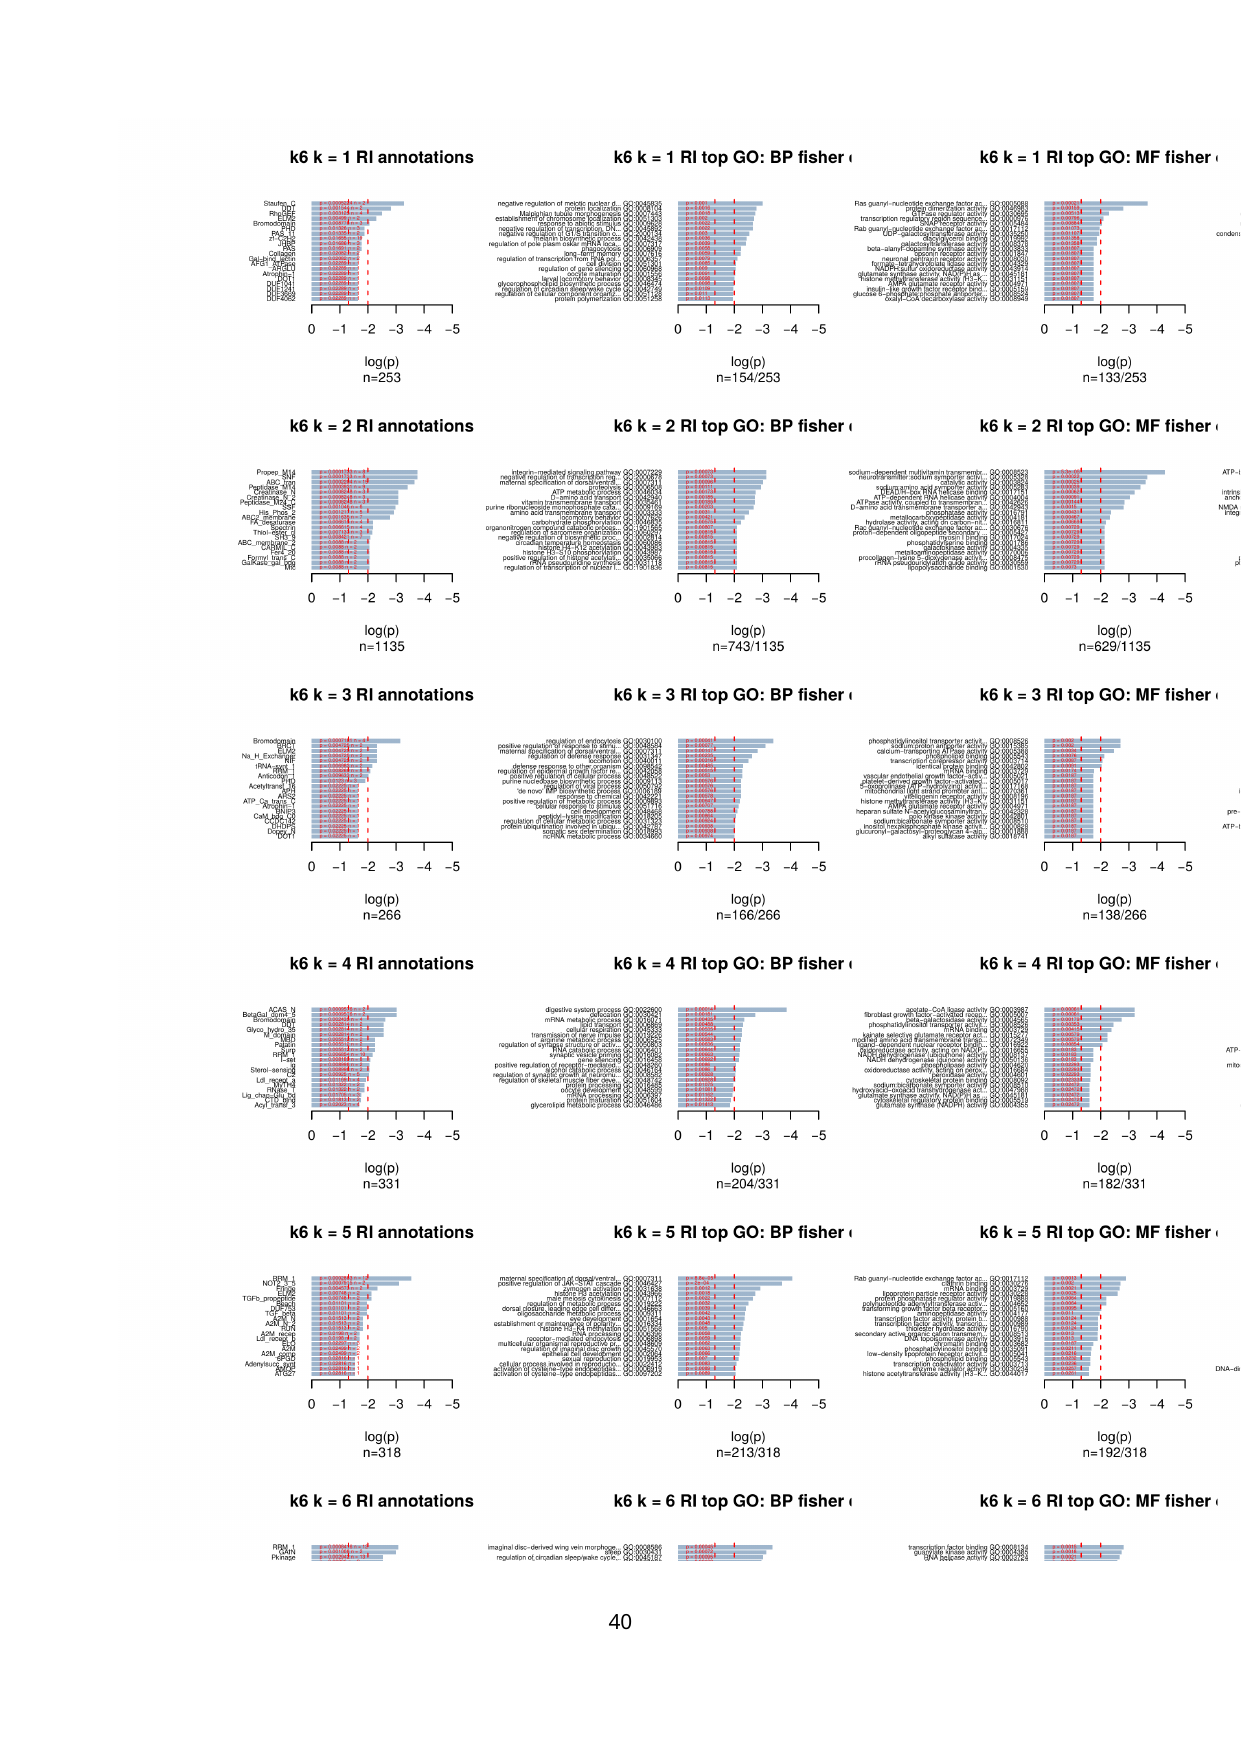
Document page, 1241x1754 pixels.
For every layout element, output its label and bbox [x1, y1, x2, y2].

picture [118, 118, 1241, 1561]
